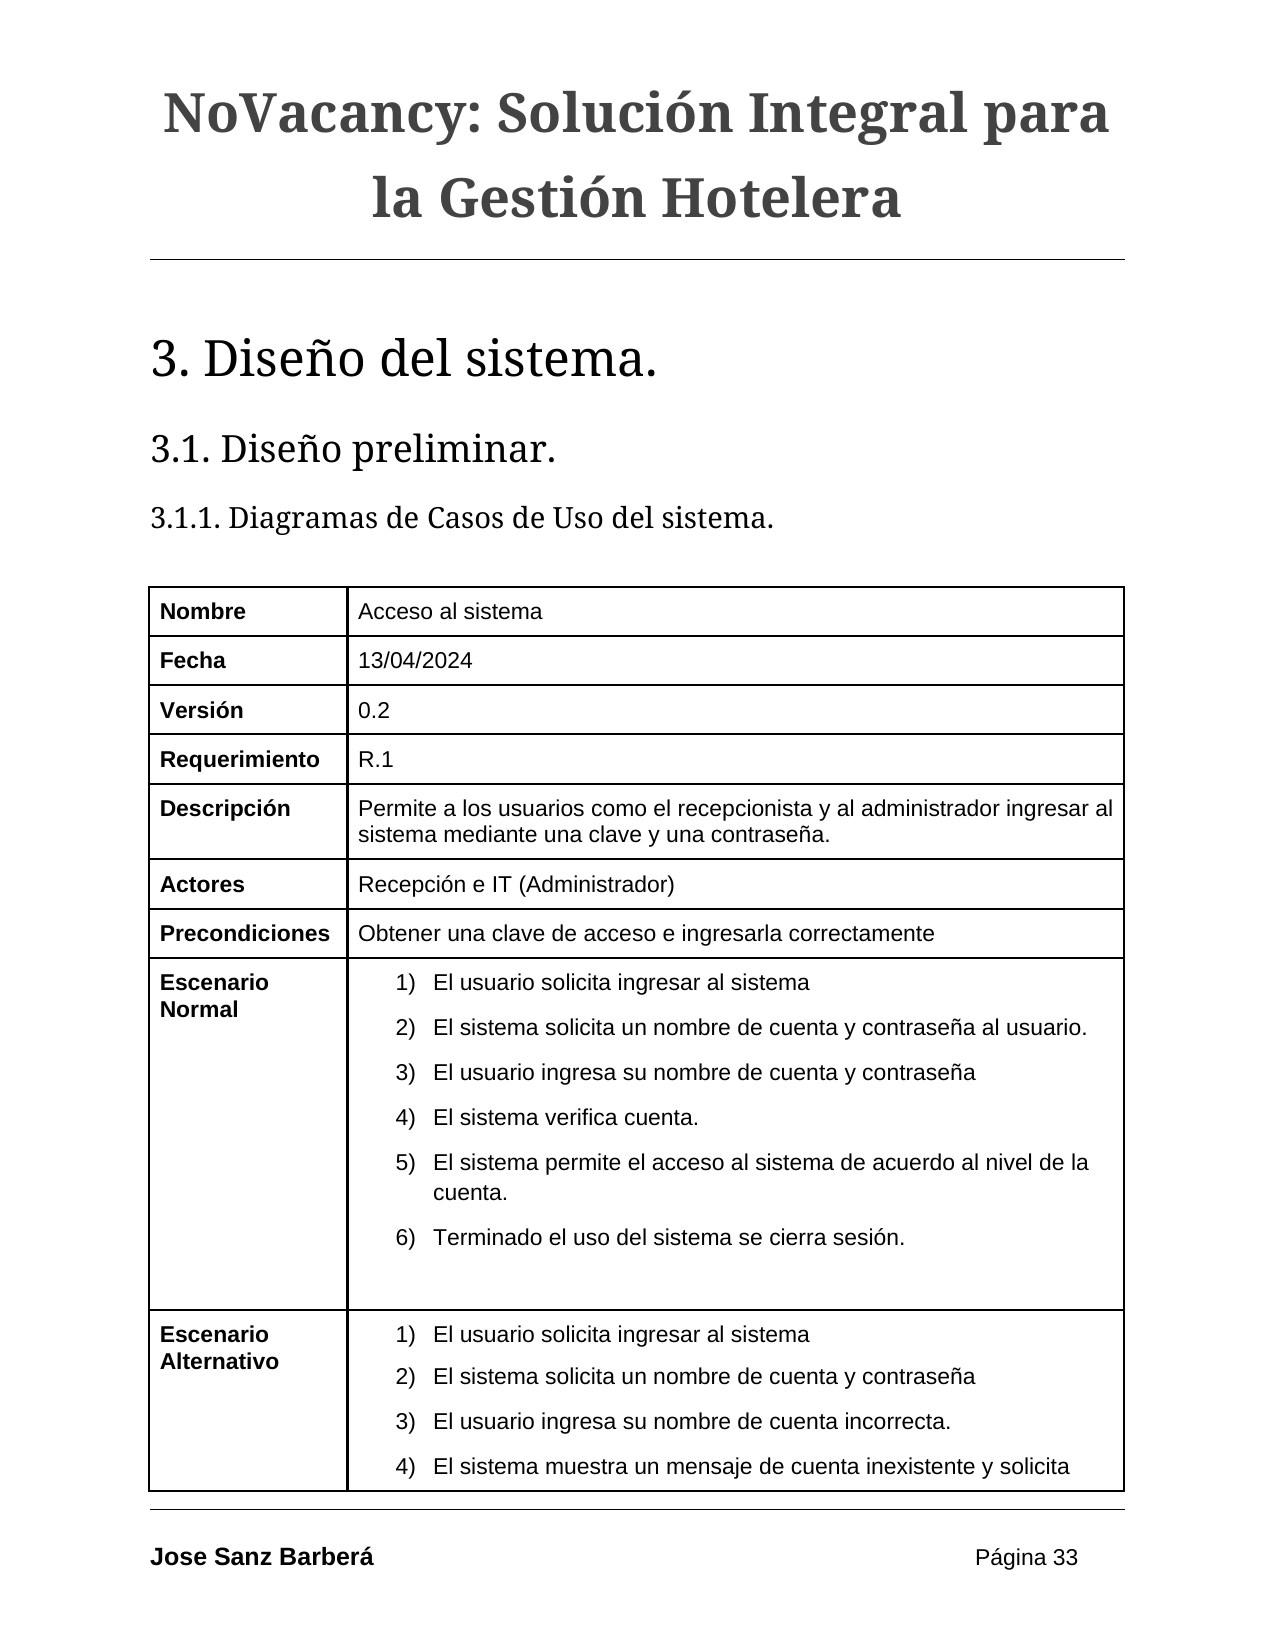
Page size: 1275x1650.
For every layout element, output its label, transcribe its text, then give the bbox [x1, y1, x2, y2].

table_cell Fecha [150, 637, 346, 684]
table_header Acceso al sistema [349, 588, 1123, 635]
table_cell Recepción e IT (Administrador) [349, 860, 1123, 907]
table_cell 0.2 [349, 686, 1123, 733]
table_cell Permite a los usuarios como el recepcionista y al administrador ingresar al sistema mediante una clave y una contraseña. [349, 785, 1123, 858]
subtitle 3. Diseño del sistema. [150, 323, 1125, 391]
table_cell Obtener una clave de acceso e ingresarla correctamente [349, 910, 1123, 957]
table_cell Precondiciones [150, 910, 346, 957]
subtitle 3.1.1. Diagramas de Casos de Uso del sistema. [150, 497, 1125, 537]
table_cell El usuario solicita ingresar al sistema El sistema solicita un nombre de cuenta y contraseña El usuario ingresa su nombre de cuenta incorrecta. El sistema muestra un mensaje de cuenta inexistente y solicita [349, 1311, 1123, 1490]
table_cell Versión [150, 686, 346, 733]
table_cell Actores [150, 860, 346, 907]
table_cell Escenario Alternativo [150, 1311, 346, 1490]
subtitle 3.1. Diseño preliminar. [150, 422, 1125, 473]
table_cell Descripción [150, 785, 346, 858]
table_cell Requerimiento [150, 735, 346, 783]
table_cell 13/04/2024 [349, 637, 1123, 684]
table_header Nombre [150, 588, 346, 635]
table_cell Escenario Normal [150, 959, 346, 1309]
table_cell El usuario solicita ingresar al sistema El sistema solicita un nombre de cuenta y contraseña al usuario. El usuario ingresa su nombre de cuenta y contraseña El sistema verifica cuenta. El sistema permite el acceso al sistema de acuerdo al nivel de la cuenta. Terminado el uso del sistema se cierra sesión. [349, 959, 1123, 1309]
table_cell R.1 [349, 735, 1123, 783]
